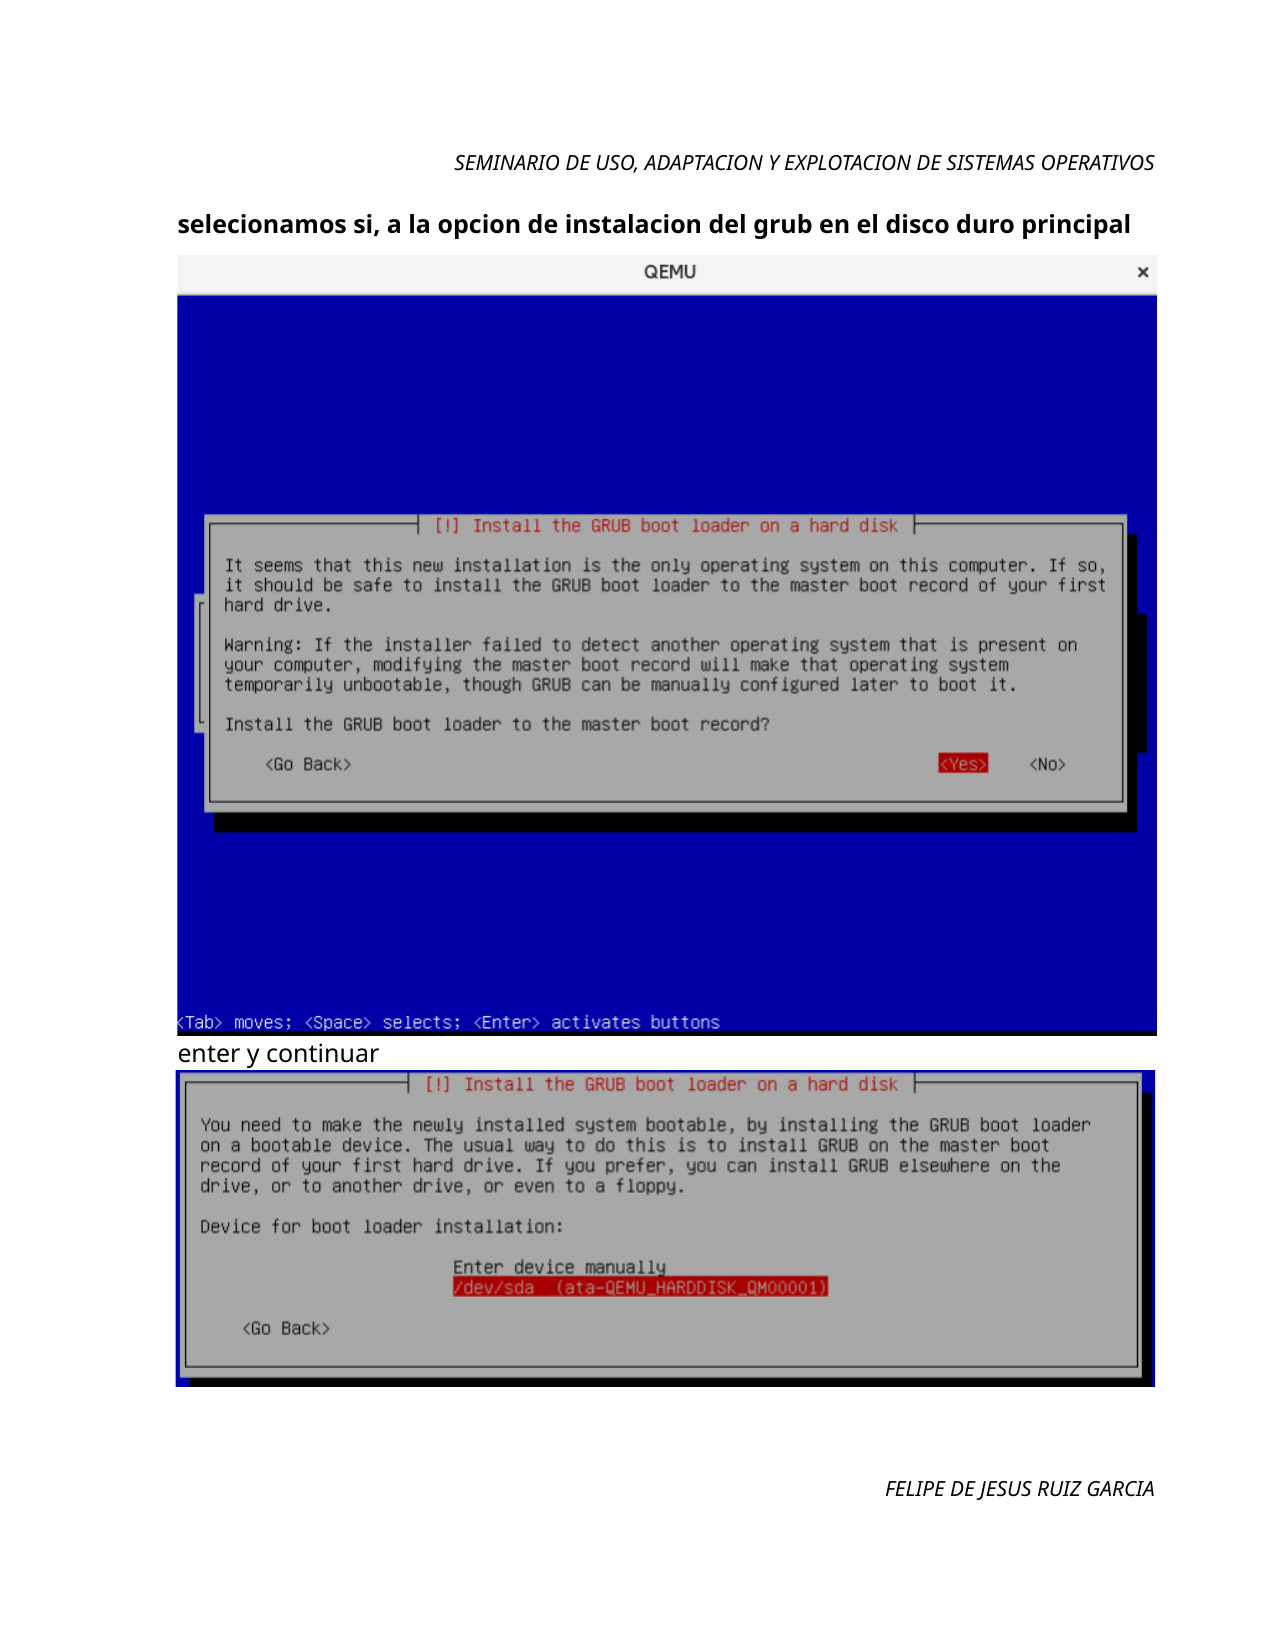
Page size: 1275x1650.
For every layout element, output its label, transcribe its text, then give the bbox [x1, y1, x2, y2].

picture [177, 255, 1157, 1036]
text enter y continuar [177, 1036, 1157, 1069]
picture [175, 1070, 1156, 1387]
text selecionamos si, a la opcion de instalacion del grub en el disco duro principal [177, 207, 1157, 241]
